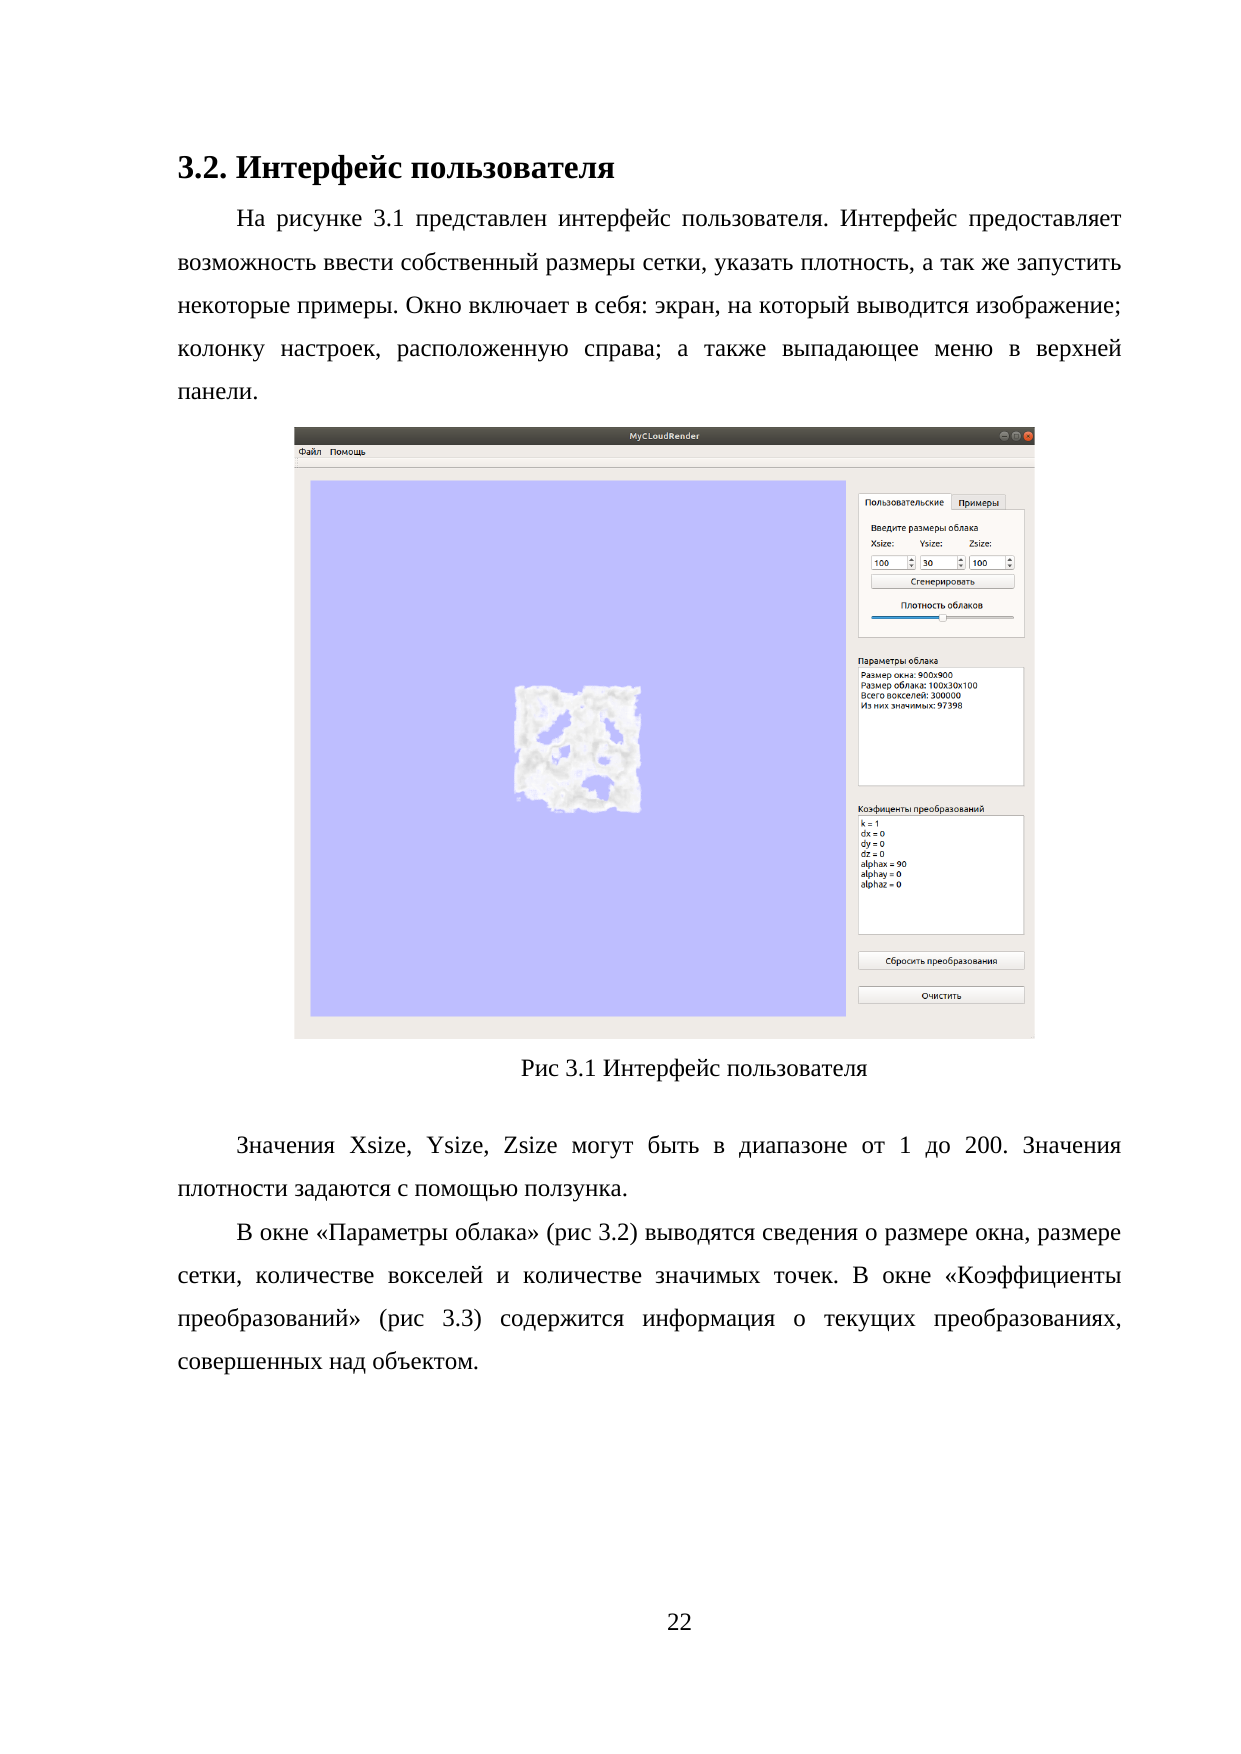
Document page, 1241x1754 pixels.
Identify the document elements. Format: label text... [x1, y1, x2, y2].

picture [294, 427, 1035, 1039]
text Значения Xsize, Ysize, Zsize могут быть в диапазоне от 1 до 200. Значения плотности задаются с помощью ползунка. [177, 1130, 1122, 1202]
text В окне «Параметры облака» (рис 3.2) выводятся сведения о размере окна, размере сетки, количестве вокселей и количестве значимых точек. В окне «Коэффициенты преобразований» (рис 3.3) содержится информация о текущих преобразованиях, совершенных над объектом. [177, 1217, 1122, 1375]
text На рисунке 3.1 представлен интерфейс пользователя. Интерфейс предоставляет возможность ввести собственный размеры сетки, указать плотность, а так же запустить некоторые примеры. Окно включает в себя: экран, на который выводится изображение; колонку настроек, расположенную справа; а также выпадающее меню в верхней панели. [177, 203, 1122, 405]
table_header Рис 3.1 Интерфейс пользователя [177, 419, 1152, 1087]
subtitle 3.2. Интерфейс пользователя [177, 147, 1122, 185]
